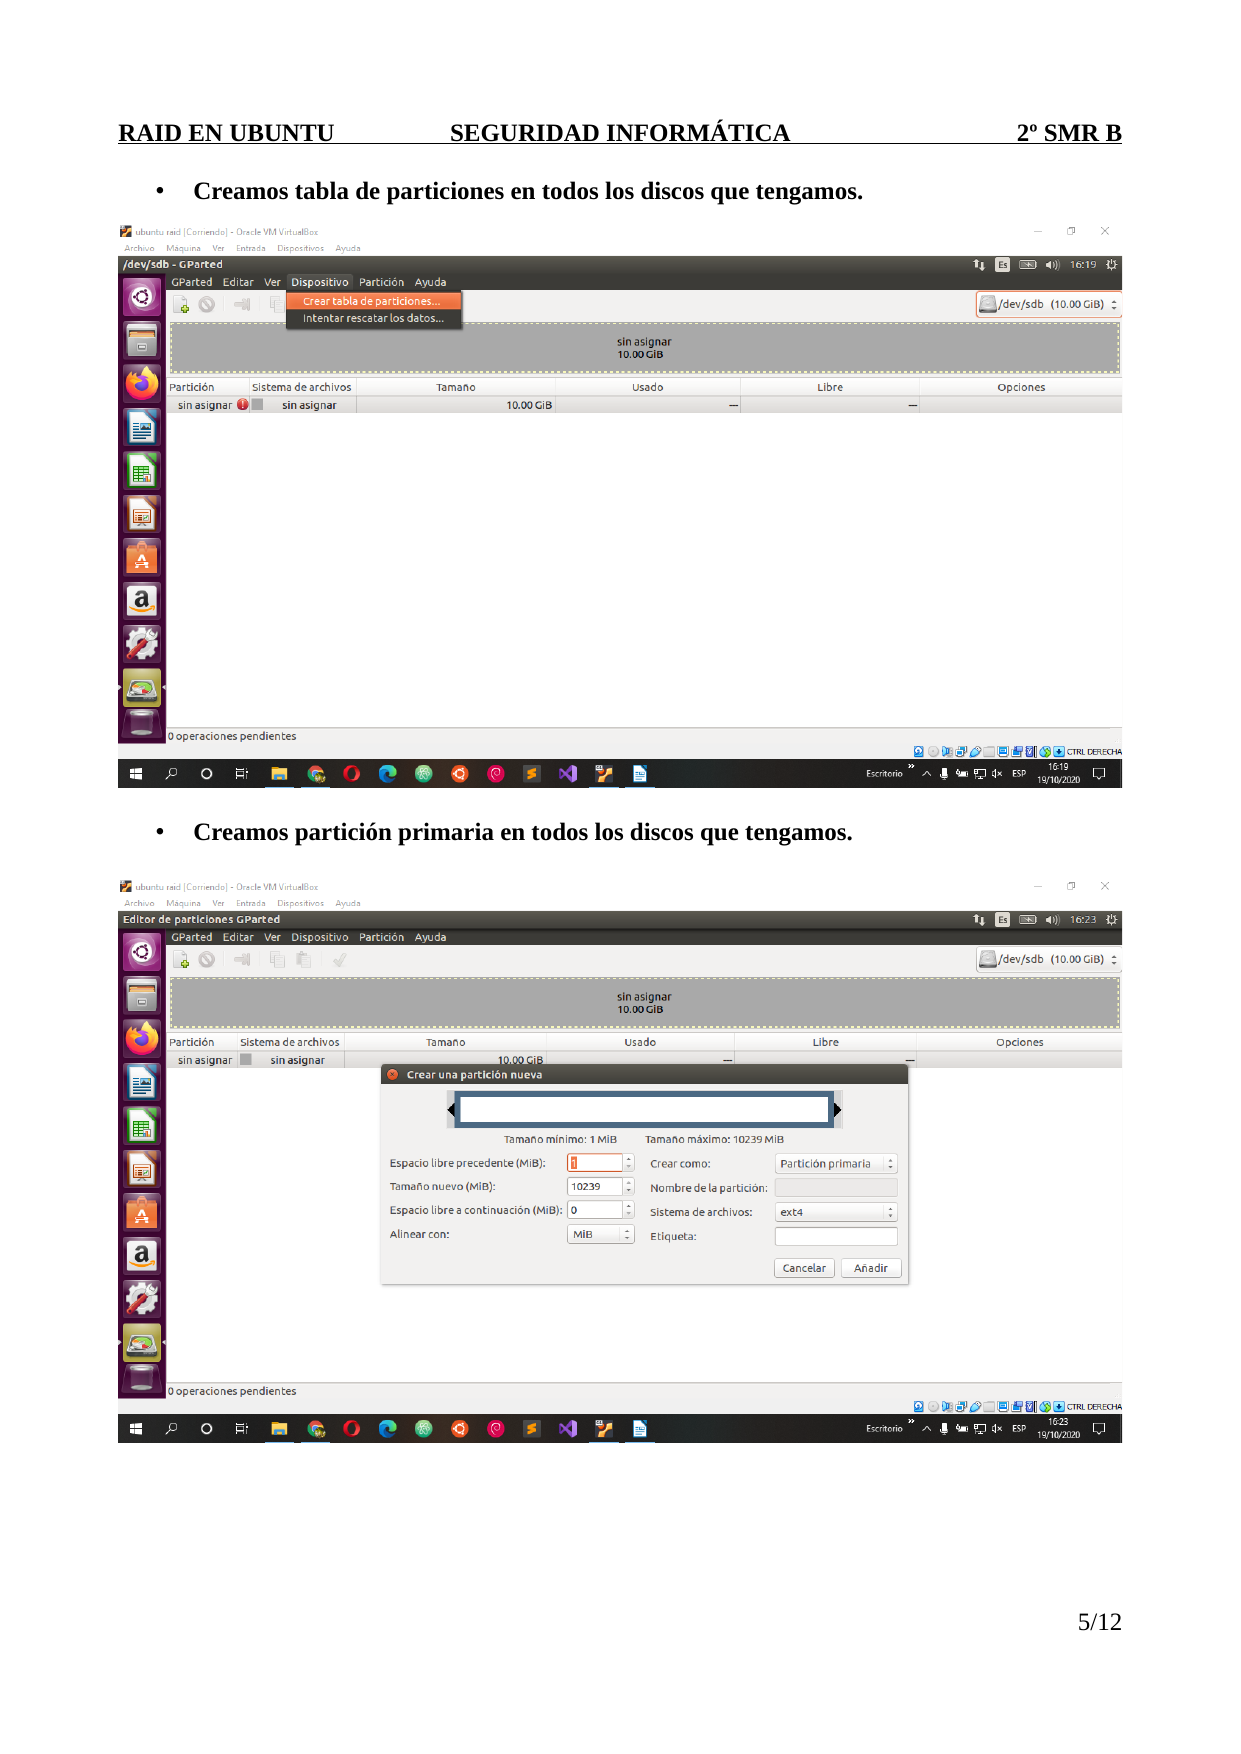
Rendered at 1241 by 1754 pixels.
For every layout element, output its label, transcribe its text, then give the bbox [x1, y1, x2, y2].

list Creamos partición primaria en todos los discos que tengamos. [156, 817, 1122, 845]
picture [118, 878, 1123, 1443]
list Creamos tabla de particiones en todos los discos que tengamos. [156, 176, 1122, 205]
picture [118, 223, 1123, 788]
